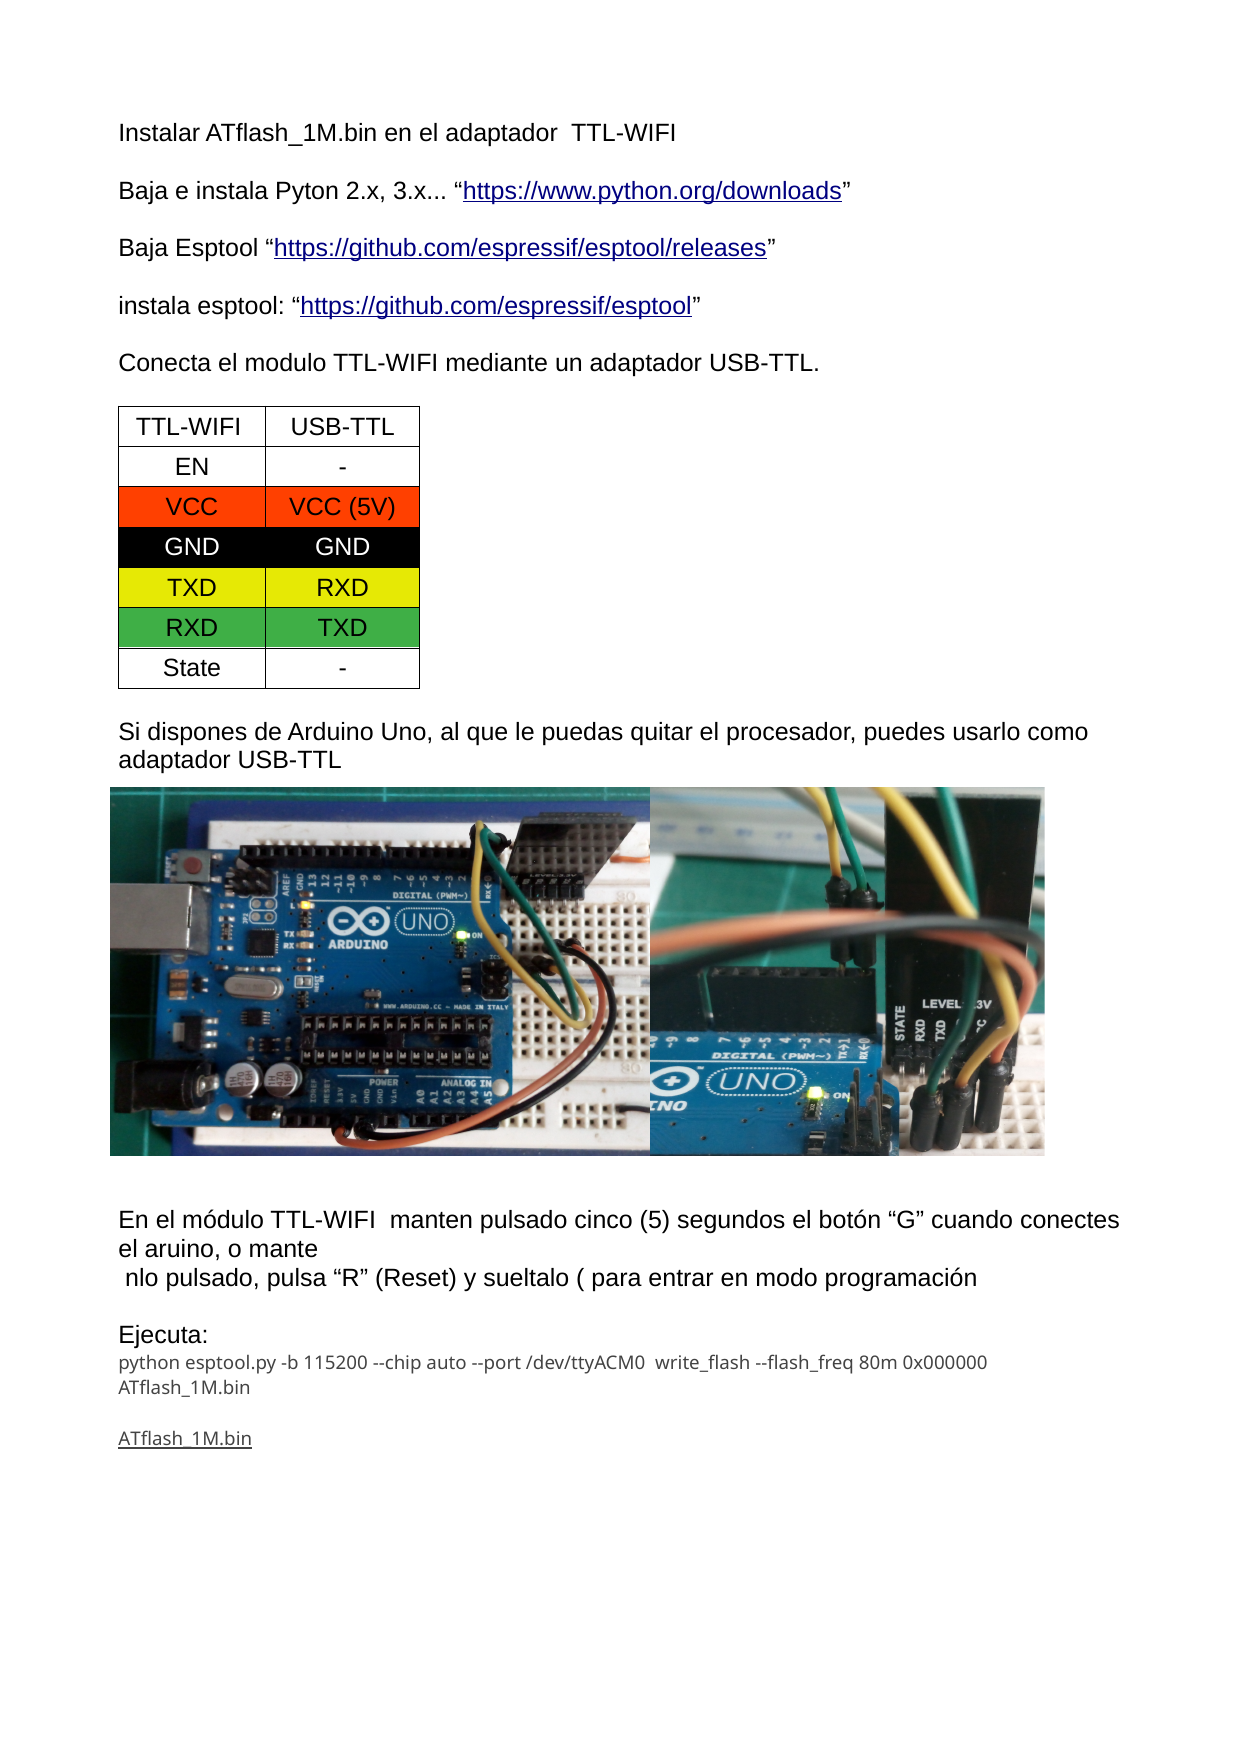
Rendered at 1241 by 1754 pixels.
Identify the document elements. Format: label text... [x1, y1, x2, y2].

table_header USB-TTL [266, 407, 419, 446]
table_cell TXD [119, 568, 265, 607]
text Conecta el modulo TTL-WIFI mediante un adaptador USB-TTL. [118, 348, 1122, 377]
text Si dispones de Arduino Uno, al que le puedas quitar el procesador, puedes usarlo como adaptador USB-TTL [118, 717, 1122, 774]
text ATflash_1M.bin [118, 1426, 1122, 1451]
text python esptool.py -b 115200 --chip auto --port /dev/ttyACM0 write_flash --flash_freq 80m 0x000000 ATflash_1M.bin [118, 1349, 1122, 1400]
picture [110, 787, 1045, 1156]
table_cell EN [119, 447, 265, 486]
table_cell GND [266, 528, 419, 567]
table_cell State [119, 649, 265, 688]
text instala esptool: “https://github.com/espressif/esptool” [118, 291, 1122, 319]
table_cell RXD [266, 568, 419, 607]
text Instalar ATflash_1M.bin en el adaptador TTL-WIFI [118, 118, 1122, 147]
text En el módulo TTL-WIFI manten pulsado cinco (5) segundos el botón “G” cuando conectes el aruino, o mante [118, 1205, 1122, 1263]
table_cell GND [119, 528, 265, 567]
table_cell VCC (5V) [266, 487, 419, 527]
text nlo pulsado, pulsa “R” (Reset) y sueltalo ( para entrar en modo programación [118, 1263, 1122, 1292]
table_cell - [266, 447, 419, 486]
table_cell TXD [266, 608, 419, 647]
text Baja Esptool “https://github.com/espressif/esptool/releases” [118, 233, 1122, 262]
text Baja e instala Pyton 2.x, 3.x... “https://www.python.org/downloads” [118, 176, 1122, 204]
table_cell VCC [119, 487, 265, 527]
table_cell - [266, 649, 419, 688]
table_cell RXD [119, 608, 265, 647]
text Ejecuta: [118, 1320, 1122, 1349]
table_header TTL-WIFI [119, 407, 265, 446]
